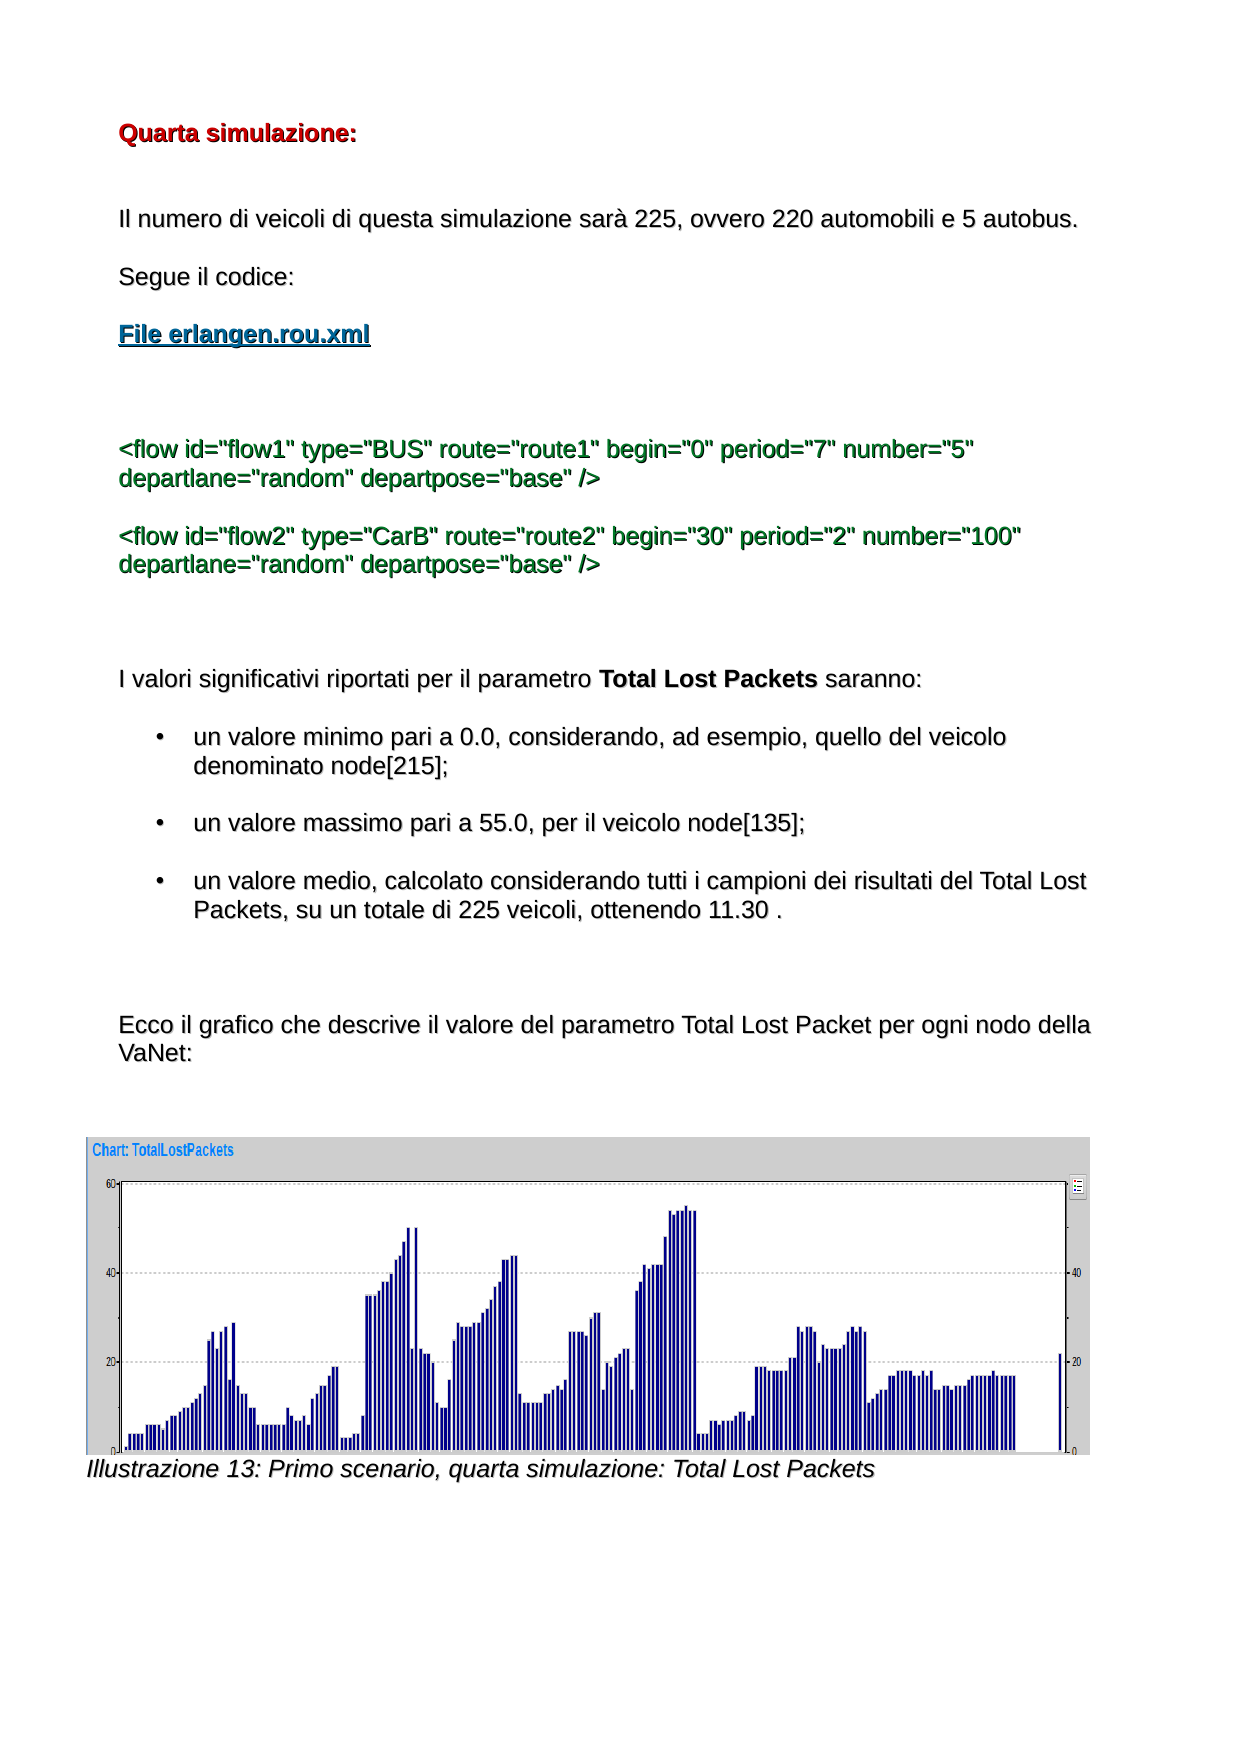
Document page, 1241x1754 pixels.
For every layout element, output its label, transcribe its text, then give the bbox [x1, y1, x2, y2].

picture [86, 1137, 1090, 1455]
text <flow id="flow2" type="CarB" route="route2" begin="30" period="2" number="100" departlane="random" departpose="base" /> [118, 521, 1122, 578]
text Ecco il grafico che descrive il valore del parametro Total Lost Packet per ogni nodo della VaNet: [118, 1010, 1122, 1067]
text I valori significativi riportati per il parametro Total Lost Packets saranno: [118, 664, 1122, 693]
list un valore medio, calcolato considerando tutti i campioni dei risultati del Total Lost Packets, su un totale di 225 veicoli, ottenendo 11.30 . [156, 866, 1122, 923]
list un valore minimo pari a 0.0, considerando, ad esempio, quello del veicolo denominato node[215]; [156, 722, 1122, 779]
text File erlangen.rou.xml [118, 319, 1122, 348]
text Il numero di veicoli di questa simulazione sarà 225, ovvero 220 automobili e 5 autobus. [118, 204, 1122, 233]
text Illustrazione 13: Primo scenario, quarta simulazione: Total Lost Packets [86, 1137, 1174, 1483]
list un valore massimo pari a 55.0, per il veicolo node[135]; [156, 808, 1122, 837]
text Quarta simulazione: [118, 118, 1122, 147]
text Segue il codice: [118, 262, 1122, 291]
text <flow id="flow1" type="BUS" route="route1" begin="0" period="7" number="5" departlane="random" departpose="base" /> [118, 434, 1122, 492]
